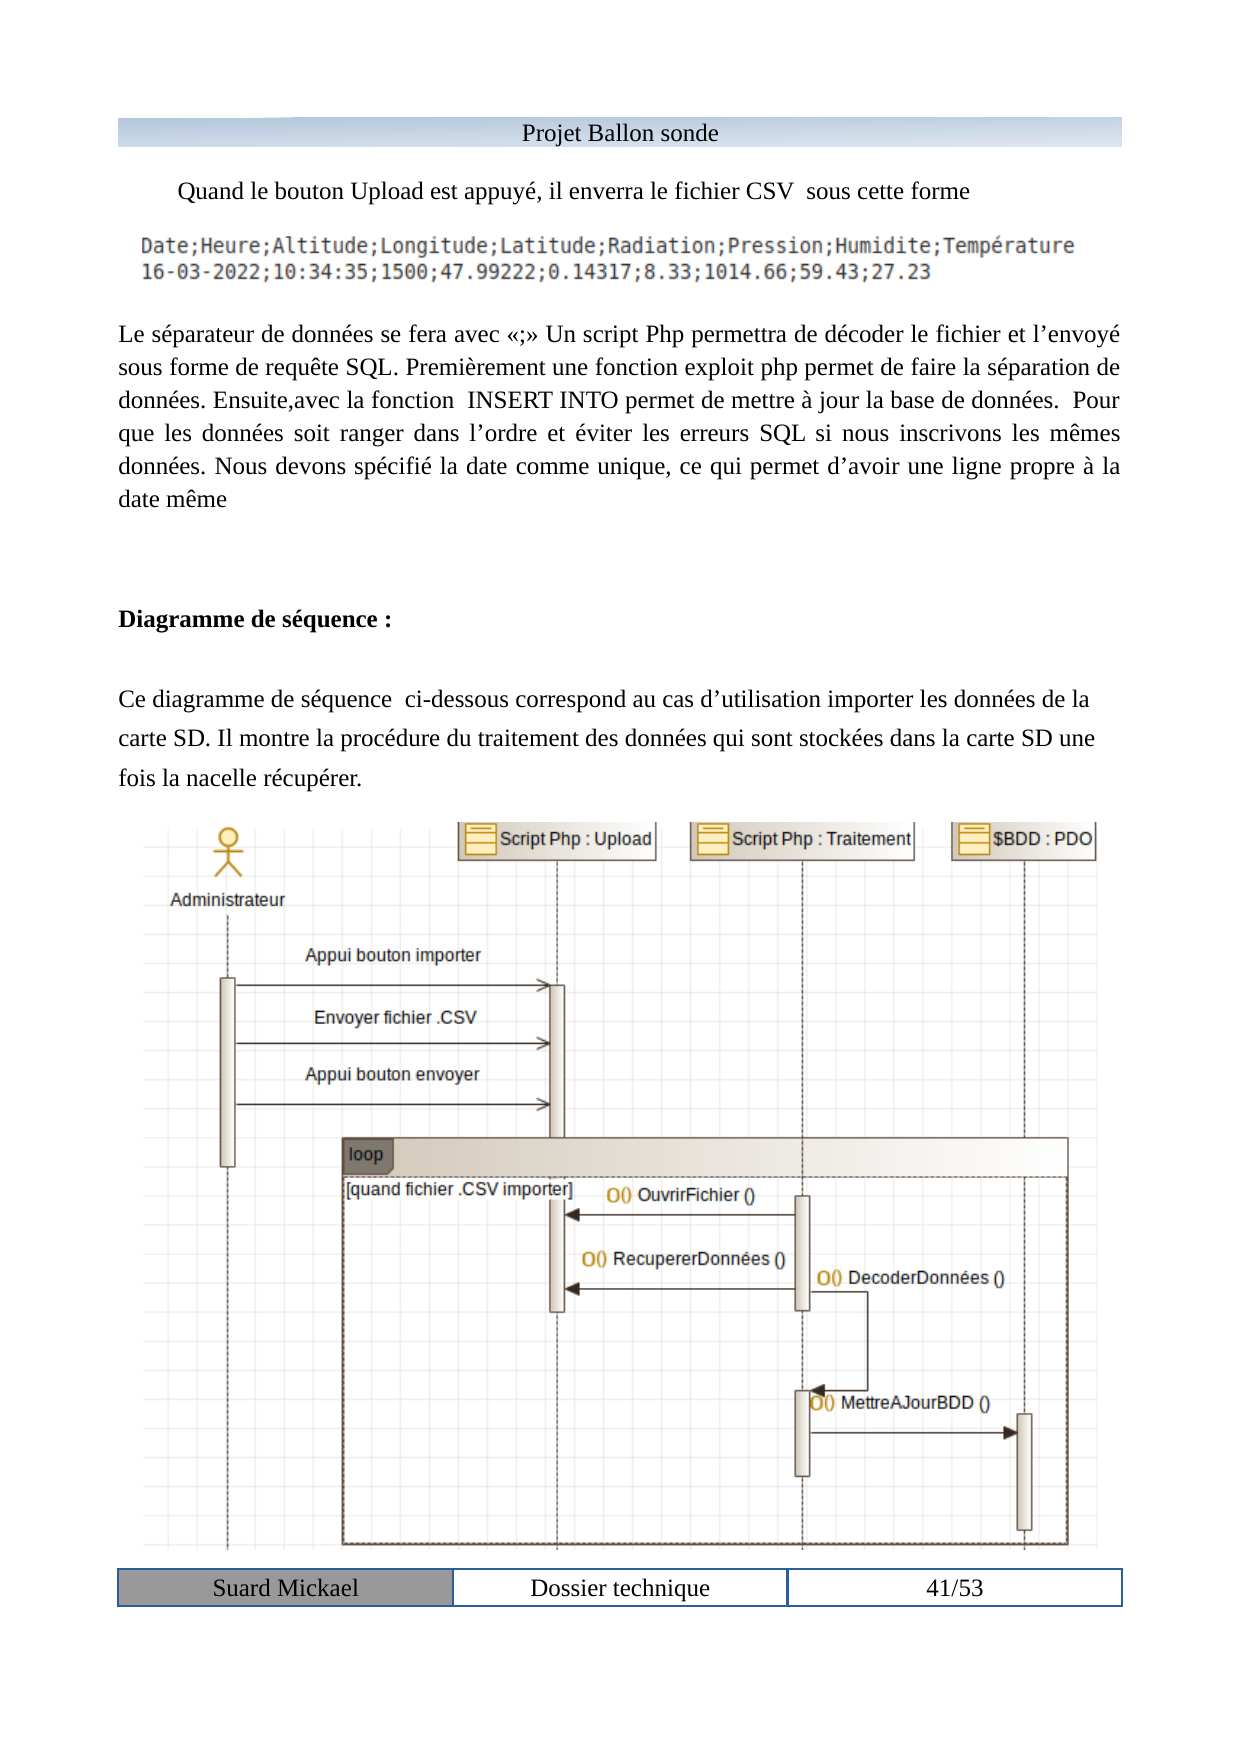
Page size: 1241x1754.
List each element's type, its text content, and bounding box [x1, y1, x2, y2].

text Quand le bouton Upload est appuyé, il enverra le fichier CSV sous cette forme [177, 176, 1122, 205]
text Ce diagramme de séquence ci-dessous correspond au cas d’utilisation importer les données de la carte SD. Il montre la procédure du traitement des données qui sont stockées dans la carte SD une fois la nacelle récupérer. [118, 684, 1122, 792]
picture [142, 235, 1087, 293]
picture [143, 822, 1098, 1550]
text Le séparateur de données se fera avec «;» Un script Php permettra de décoder le fichier et l’envoyé sous forme de requête SQL. Premièrement une fonction exploit php permet de faire la séparation de données. Ensuite,avec la fonction INSERT INTO permet de mettre à jour la base de données. Pour que les données soit ranger dans l’ordre et éviter les erreurs SQL si nous inscrivons les mêmes données. Nous devons spécifié la date comme unique, ce qui permet d’avoir une ligne propre à la date même [118, 319, 1122, 513]
text Diagramme de séquence : [118, 604, 1122, 633]
